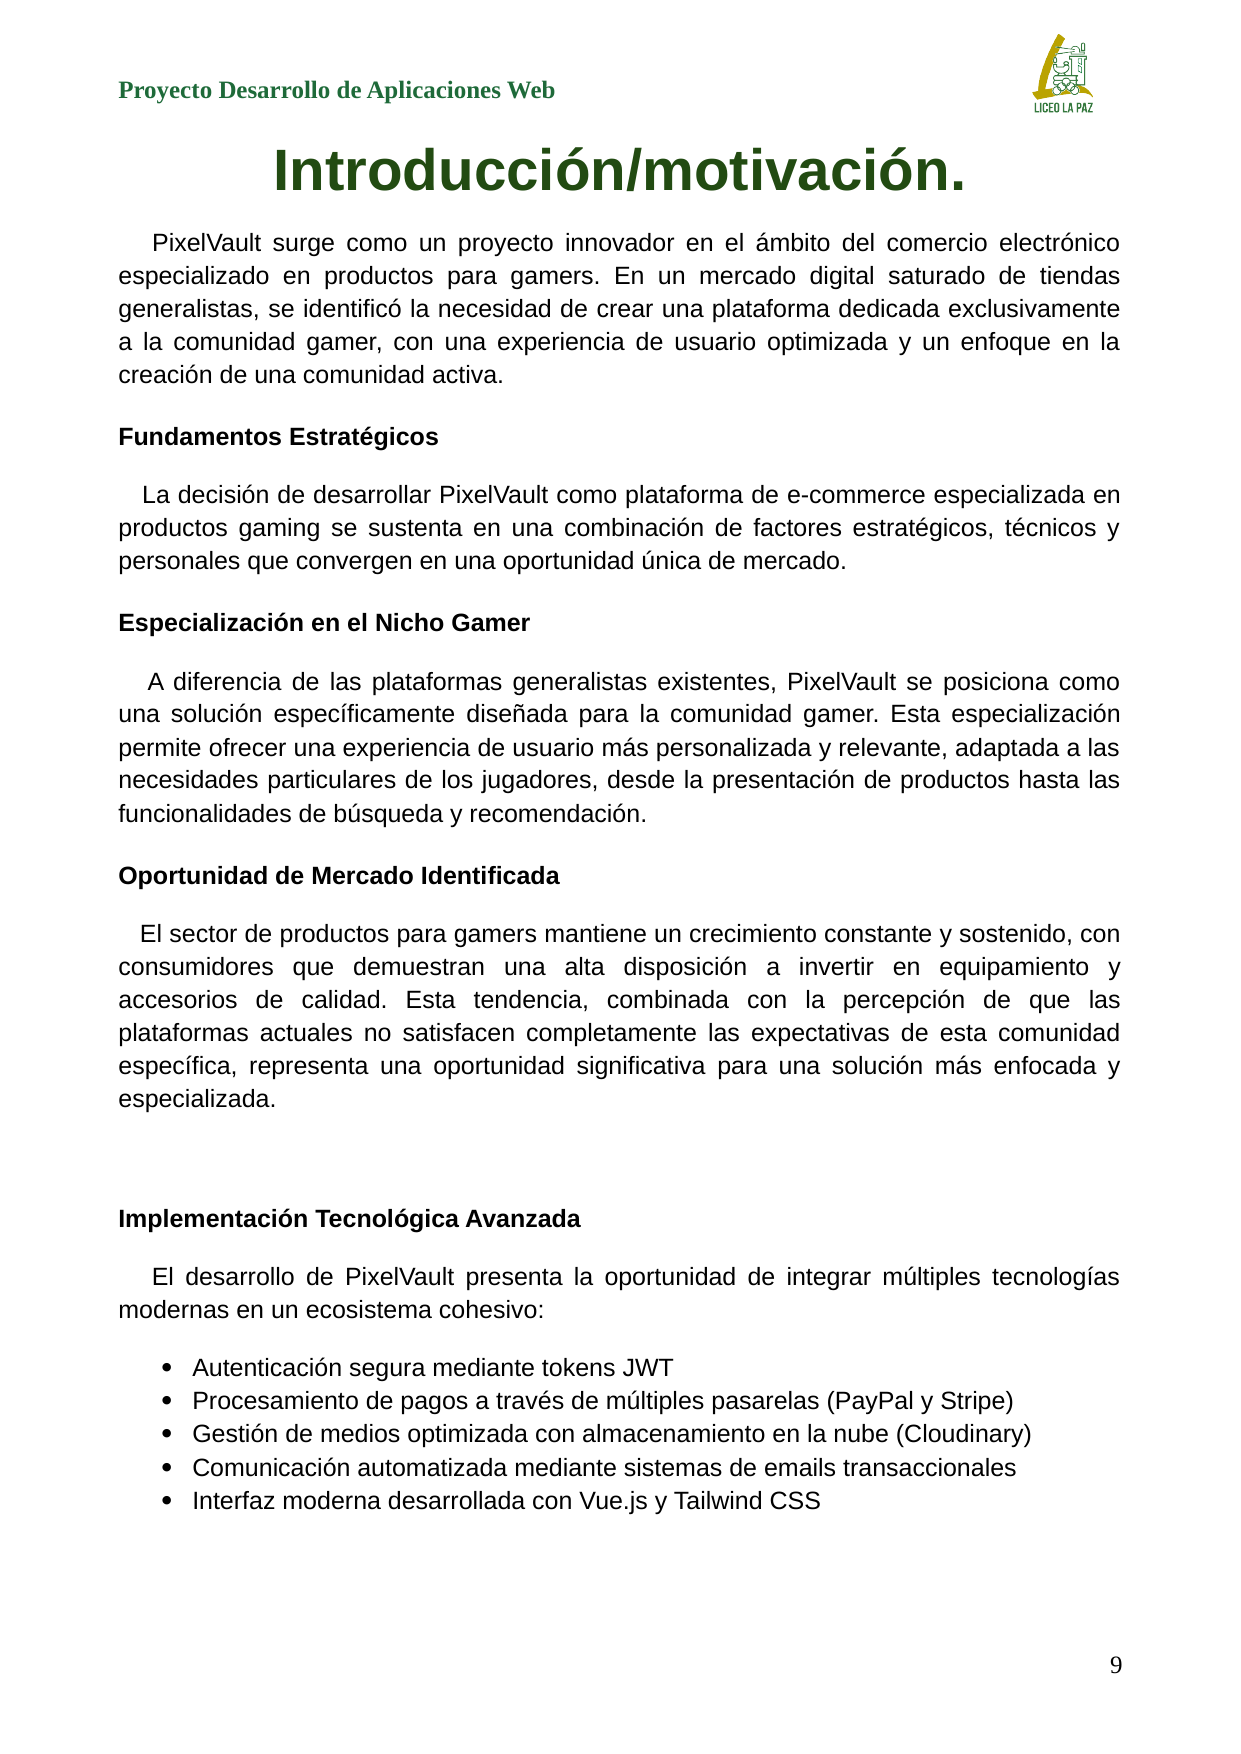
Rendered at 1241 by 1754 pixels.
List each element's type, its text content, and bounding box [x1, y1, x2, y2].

subtitle Fundamentos Estratégicos [118, 422, 1122, 451]
list Interfaz moderna desarrollada con Vue.js y Tailwind CSS [162, 1486, 1122, 1514]
list Comunicación automatizada mediante sistemas de emails transaccionales [162, 1452, 1122, 1481]
text El desarrollo de PixelVault presenta la oportunidad de integrar múltiples tecnologías modernas en un ecosistema cohesivo: [118, 1262, 1122, 1324]
subtitle Introducción/motivación. [118, 136, 1122, 203]
list Procesamiento de pagos a través de múltiples pasarelas (PayPal y Stripe) [162, 1386, 1122, 1415]
subtitle Oportunidad de Mercado Identificada [118, 861, 1122, 889]
picture [1025, 26, 1100, 121]
text El sector de productos para gamers mantiene un crecimiento constante y sostenido, con consumidores que demuestran una alta disposición a invertir en equipamiento y accesorios de calidad. Esta tendencia, combinada con la percepción de que las plataformas actuales no satisfacen completamente las expectativas de esta comunidad específica, representa una oportunidad significativa para una solución más enfocada y especializada. [118, 919, 1122, 1113]
list Autenticación segura mediante tokens JWT [162, 1353, 1122, 1382]
subtitle Implementación Tecnológica Avanzada [118, 1204, 1122, 1233]
text La decisión de desarrollar PixelVault como plataforma de e-commerce especializada en productos gaming se sustenta en una combinación de factores estratégicos, técnicos y personales que convergen en una oportunidad única de mercado. [118, 480, 1122, 575]
list Gestión de medios optimizada con almacenamiento en la nube (Cloudinary) [162, 1419, 1122, 1448]
subtitle Especialización en el Nicho Gamer [118, 608, 1122, 637]
text PixelVault surge como un proyecto innovador en el ámbito del comercio electrónico especializado en productos para gamers. En un mercado digital saturado de tiendas generalistas, se identificó la necesidad de crear una plataforma dedicada exclusivamente a la comunidad gamer, con una experiencia de usuario optimizada y un enfoque en la creación de una comunidad activa. [118, 228, 1122, 389]
text A diferencia de las plataformas generalistas existentes, PixelVault se posiciona como una solución específicamente diseñada para la comunidad gamer. Esta especialización permite ofrecer una experiencia de usuario más personalizada y relevante, adaptada a las necesidades particulares de los jugadores, desde la presentación de productos hasta las funcionalidades de búsqueda y recomendación. [118, 666, 1122, 827]
